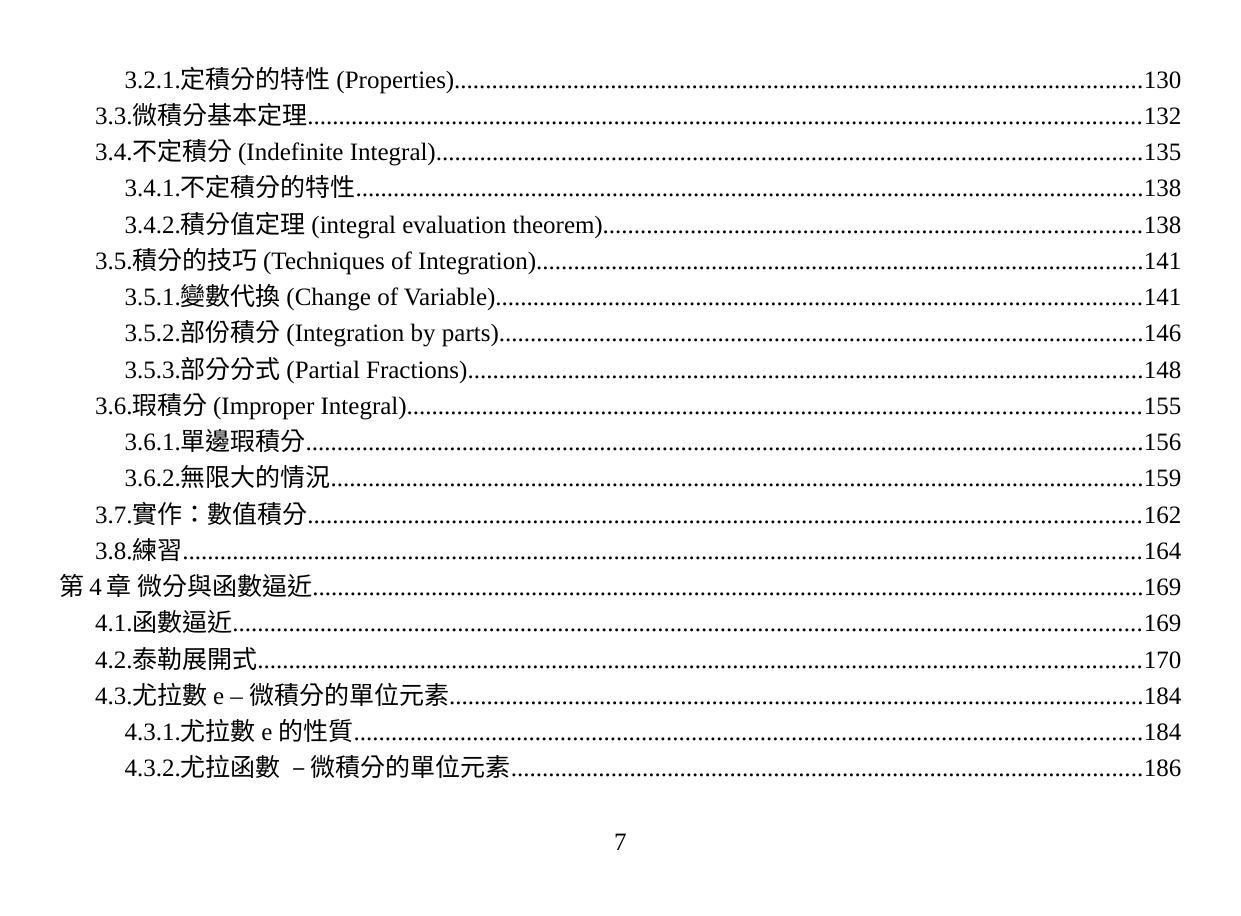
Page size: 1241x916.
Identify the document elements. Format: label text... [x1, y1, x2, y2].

text 3.5.積分的技巧 (Techniques of Integration) 141 [88, 240, 1181, 277]
text 第4章 微分與函數逼近 169 [59, 567, 1181, 603]
text 4.3.2.尤拉函數 – 微積分的單位元素 186 [118, 748, 1181, 784]
text 3.4.不定積分 (Indefinite Integral) 135 [88, 132, 1181, 168]
text 3.6.1.單邊瑕積分 156 [118, 422, 1181, 458]
text 3.5.2.部份積分 (Integration by parts) 146 [118, 313, 1181, 349]
text 4.3.1.尤拉數 e 的性質 184 [118, 712, 1181, 748]
text 3.5.1.變數代換 (Change of Variable) 141 [118, 277, 1181, 313]
text 4.2.泰勒展開式 170 [88, 639, 1181, 675]
text 3.2.1.定積分的特性 (Properties) 130 [118, 59, 1181, 95]
text 3.7.實作：數值積分 162 [88, 494, 1181, 530]
text 3.8.練習 164 [88, 530, 1181, 567]
text 3.6.2.無限大的情況 159 [118, 458, 1181, 494]
text 3.3.微積分基本定理 132 [88, 95, 1181, 132]
text 4.3.尤拉數 e – 微積分的單位元素 184 [88, 675, 1181, 712]
text 3.6.瑕積分 (Improper Integral) 155 [88, 385, 1181, 422]
text 3.4.1.不定積分的特性 138 [118, 168, 1181, 204]
text 3.4.2.積分值定理 (integral evaluation theorem) 138 [118, 204, 1181, 240]
text 4.1.函數逼近 169 [88, 603, 1181, 639]
text 3.5.3.部分分式 (Partial Fractions) 148 [118, 349, 1181, 385]
